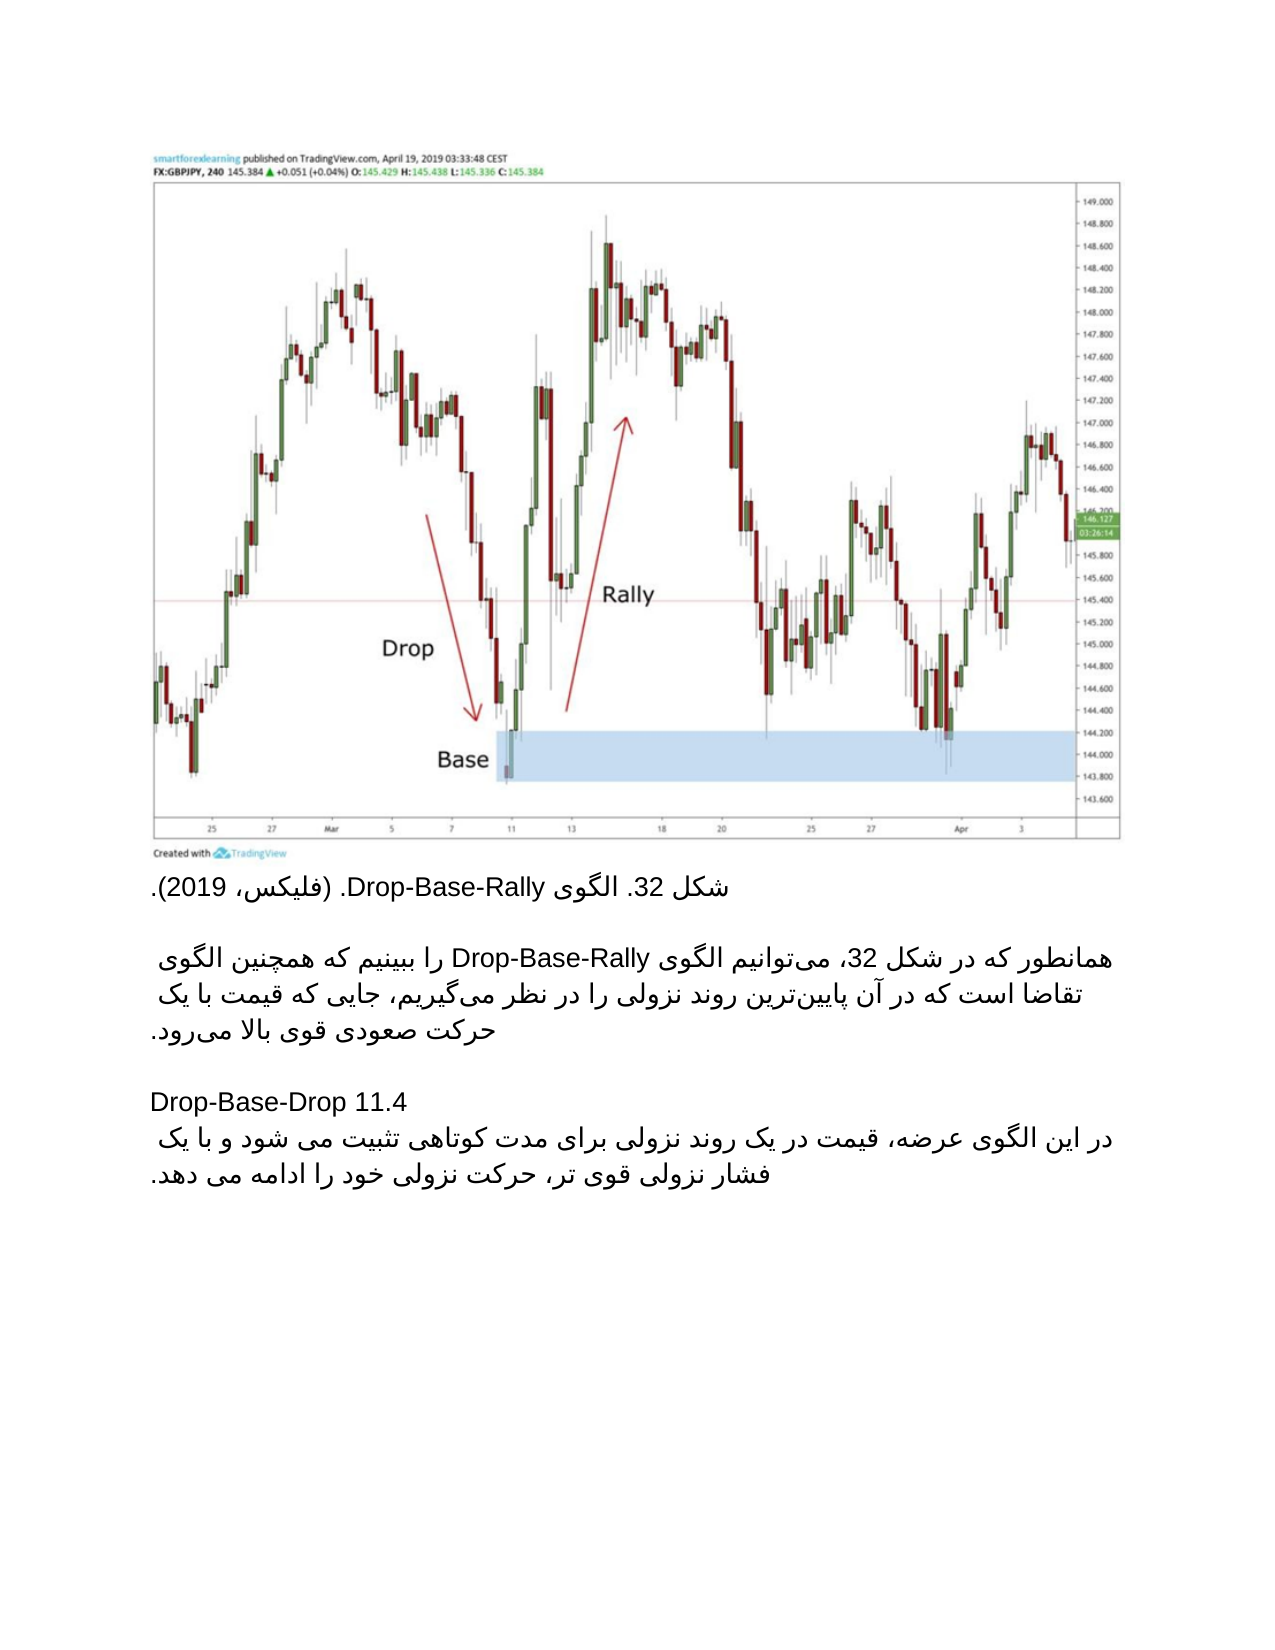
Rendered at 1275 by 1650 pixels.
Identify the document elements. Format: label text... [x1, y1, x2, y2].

text همانطور که در شکل 32، می‌توانیم الگوی Drop-Base-Rally را ببینیم که همچنین الگوی تقاضا است که در آن پایین‌ترین روند نزولی را در نظر می‌گیریم، جایی که قیمت با یک حرکت صعودی قوی بالا می‌رود. [150, 942, 1125, 1046]
text در این الگوی عرضه، قیمت در یک روند نزولی برای مدت کوتاهی تثبیت می شود و با یک فشار نزولی قوی تر، حرکت نزولی خود را ادامه می دهد. [150, 1122, 1125, 1189]
text 11.4 Drop-Base-Drop [150, 1086, 1125, 1117]
text شکل 32. الگوی Drop-Base-Rally. (فلیکس، 2019). [150, 871, 1125, 902]
